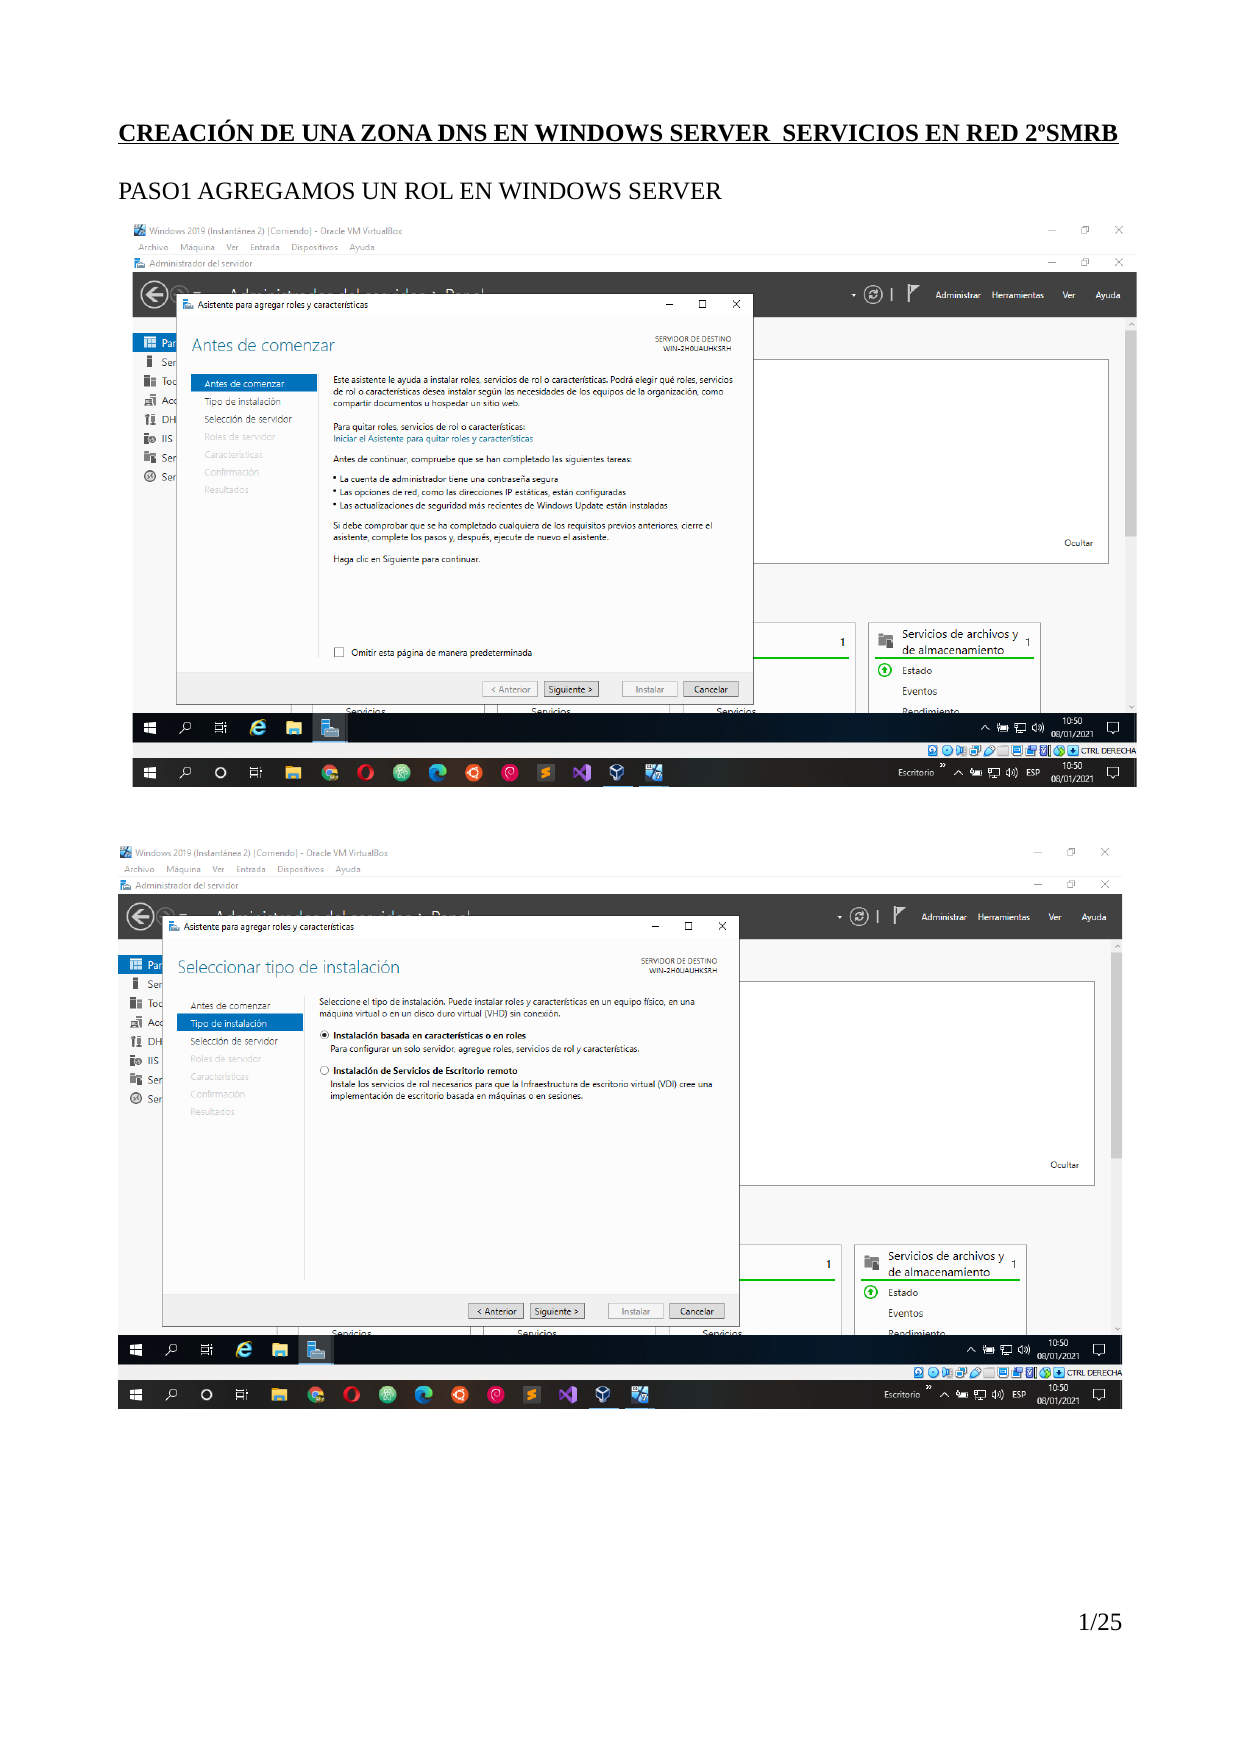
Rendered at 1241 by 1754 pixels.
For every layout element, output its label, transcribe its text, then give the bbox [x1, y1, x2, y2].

picture [132, 222, 1137, 787]
text PASO1 AGREGAMOS UN ROL EN WINDOWS SERVER [118, 176, 1122, 205]
picture [118, 844, 1123, 1409]
